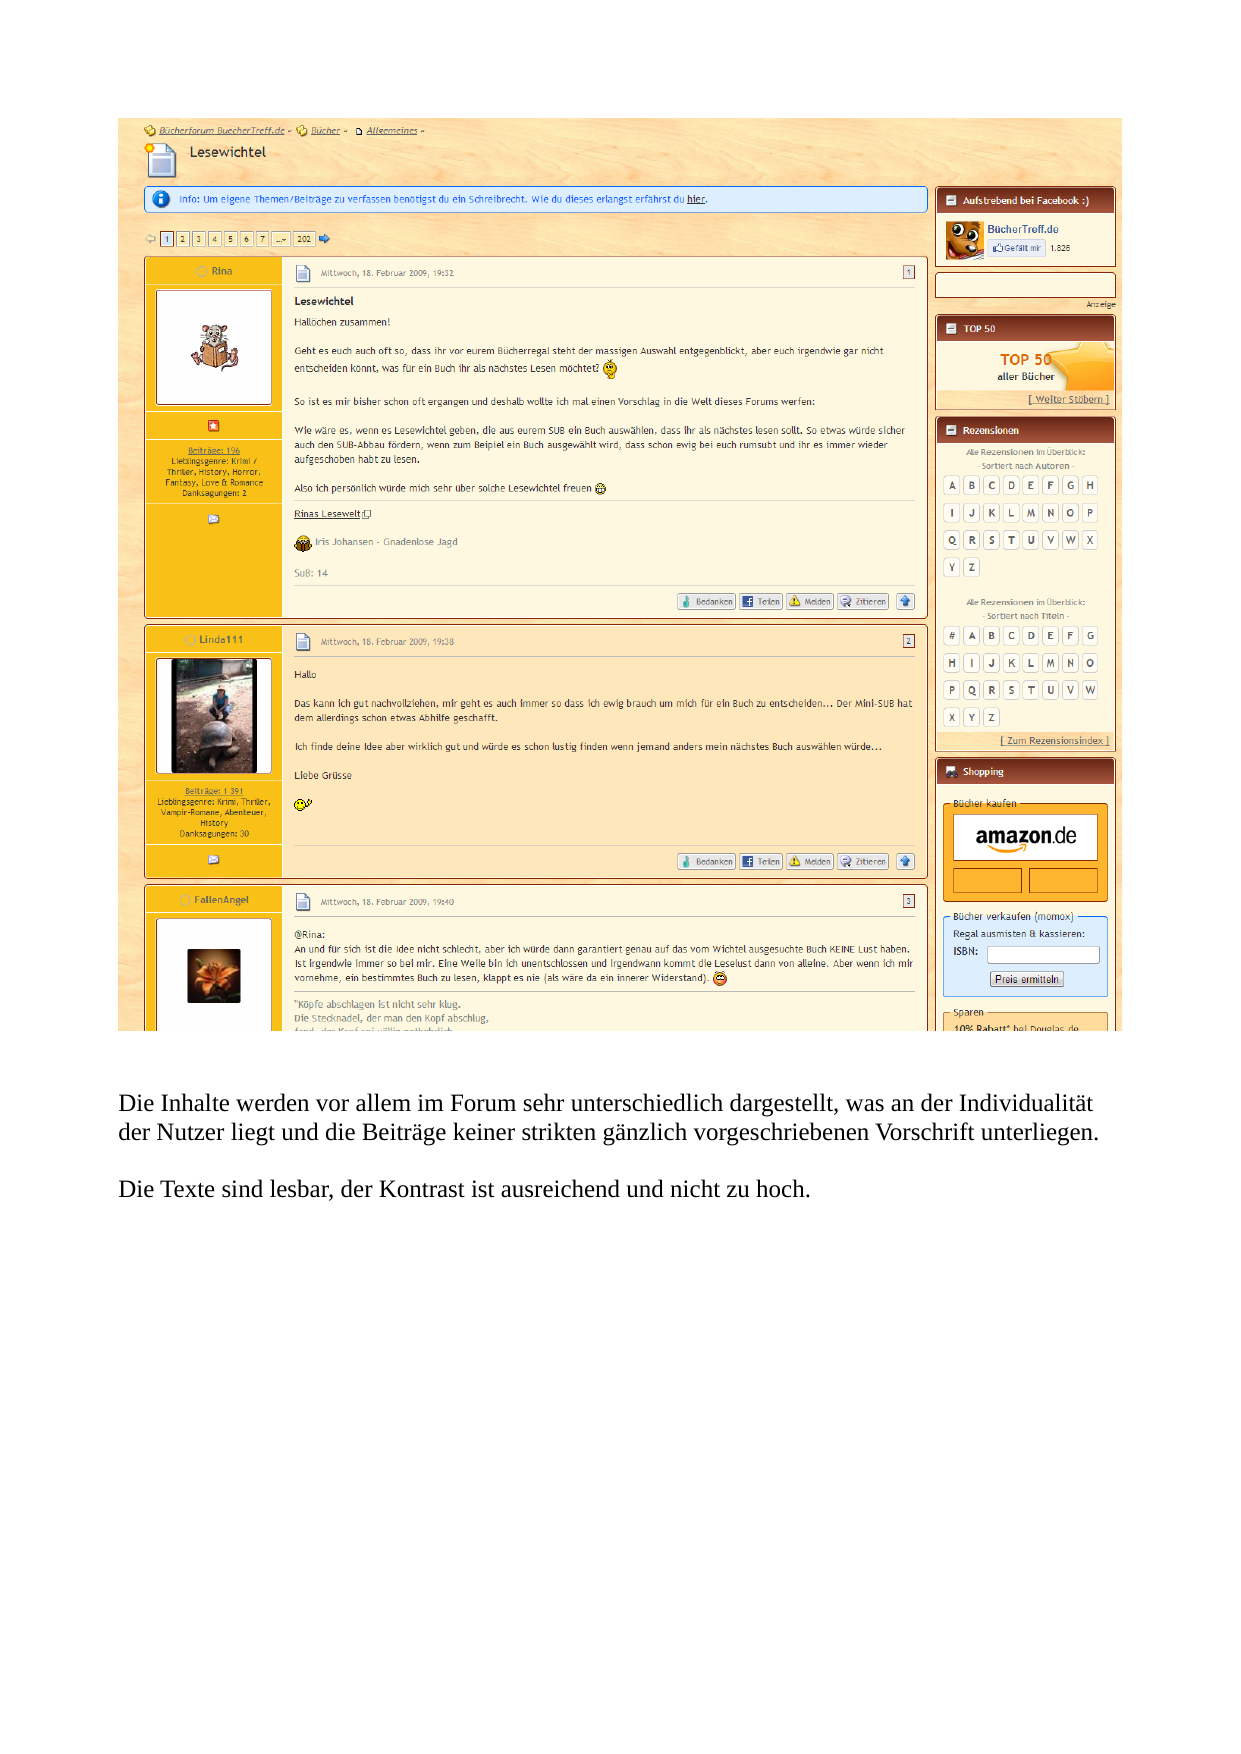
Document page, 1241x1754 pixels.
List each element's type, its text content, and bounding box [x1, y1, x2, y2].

text Die Texte sind lesbar, der Kontrast ist ausreichend und nicht zu hoch. [118, 1174, 1122, 1203]
picture [118, 118, 1123, 1031]
text Die Inhalte werden vor allem im Forum sehr unterschiedlich dargestellt, was an der Individualität der Nutzer liegt und die Beiträge keiner strikten gänzlich vorgeschriebenen Vorschrift unterliegen. [118, 1088, 1122, 1145]
